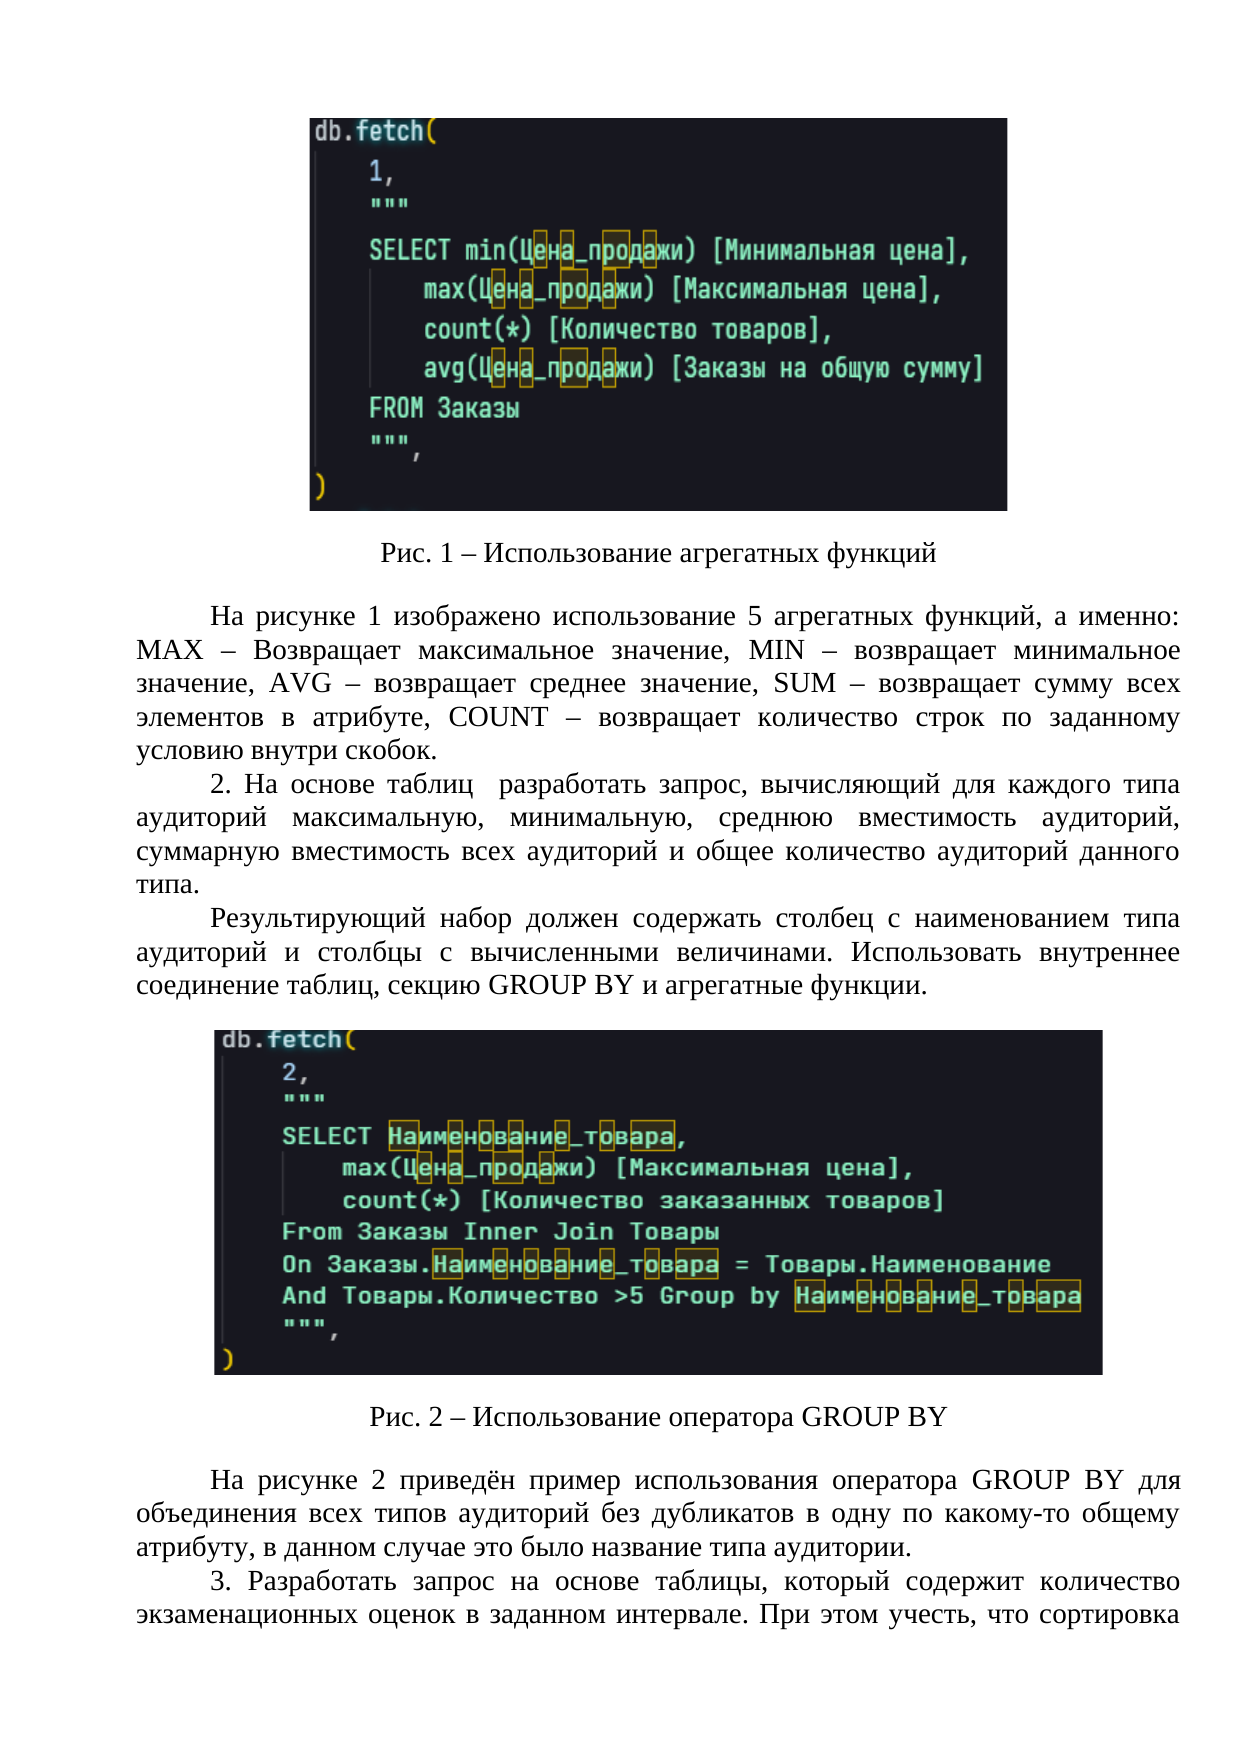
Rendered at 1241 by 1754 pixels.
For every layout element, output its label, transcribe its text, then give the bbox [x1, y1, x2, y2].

text 3. Разработать запрос на основе таблицы, который содержит количество экзаменационных оценок в заданном интервале. При этом учесть, что сортировка [136, 1563, 1181, 1630]
text Рис. 1 – Использование агрегатных функций [136, 536, 1181, 569]
picture [309, 118, 1008, 511]
text Рис. 2 – Использование оператора GROUP BY [136, 1399, 1181, 1433]
picture [214, 1030, 1103, 1375]
text На рисунке 1 изображено использование 5 агрегатных функций, а именно: MAX – Возвращает максимальное значение, MIN – возвращает минимальное значение, AVG – возвращает среднее значение, SUM – возвращает сумму всех элементов в атрибуте, COUNT – возвращает количество строк по заданному условию внутри скобок. [136, 598, 1181, 766]
text Результирующий набор должен содержать столбец с наименованием типа аудиторий и столбцы с вычисленными величинами. Использовать внутреннее соединение таблиц, секцию GROUP BY и агрегатные функции. [136, 900, 1181, 1001]
text На рисунке 2 приведён пример использования оператора GROUP BY для объединения всех типов аудиторий без дубликатов в одну по какому-то общему атрибуту, в данном случае это было название типа аудитории. [136, 1462, 1181, 1563]
text 2. На основе таблиц разработать запрос, вычисляющий для каждого типа аудиторий максимальную, минимальную, среднюю вместимость аудиторий, суммарную вместимость всех аудиторий и общее количество аудиторий данного типа. [136, 766, 1181, 900]
